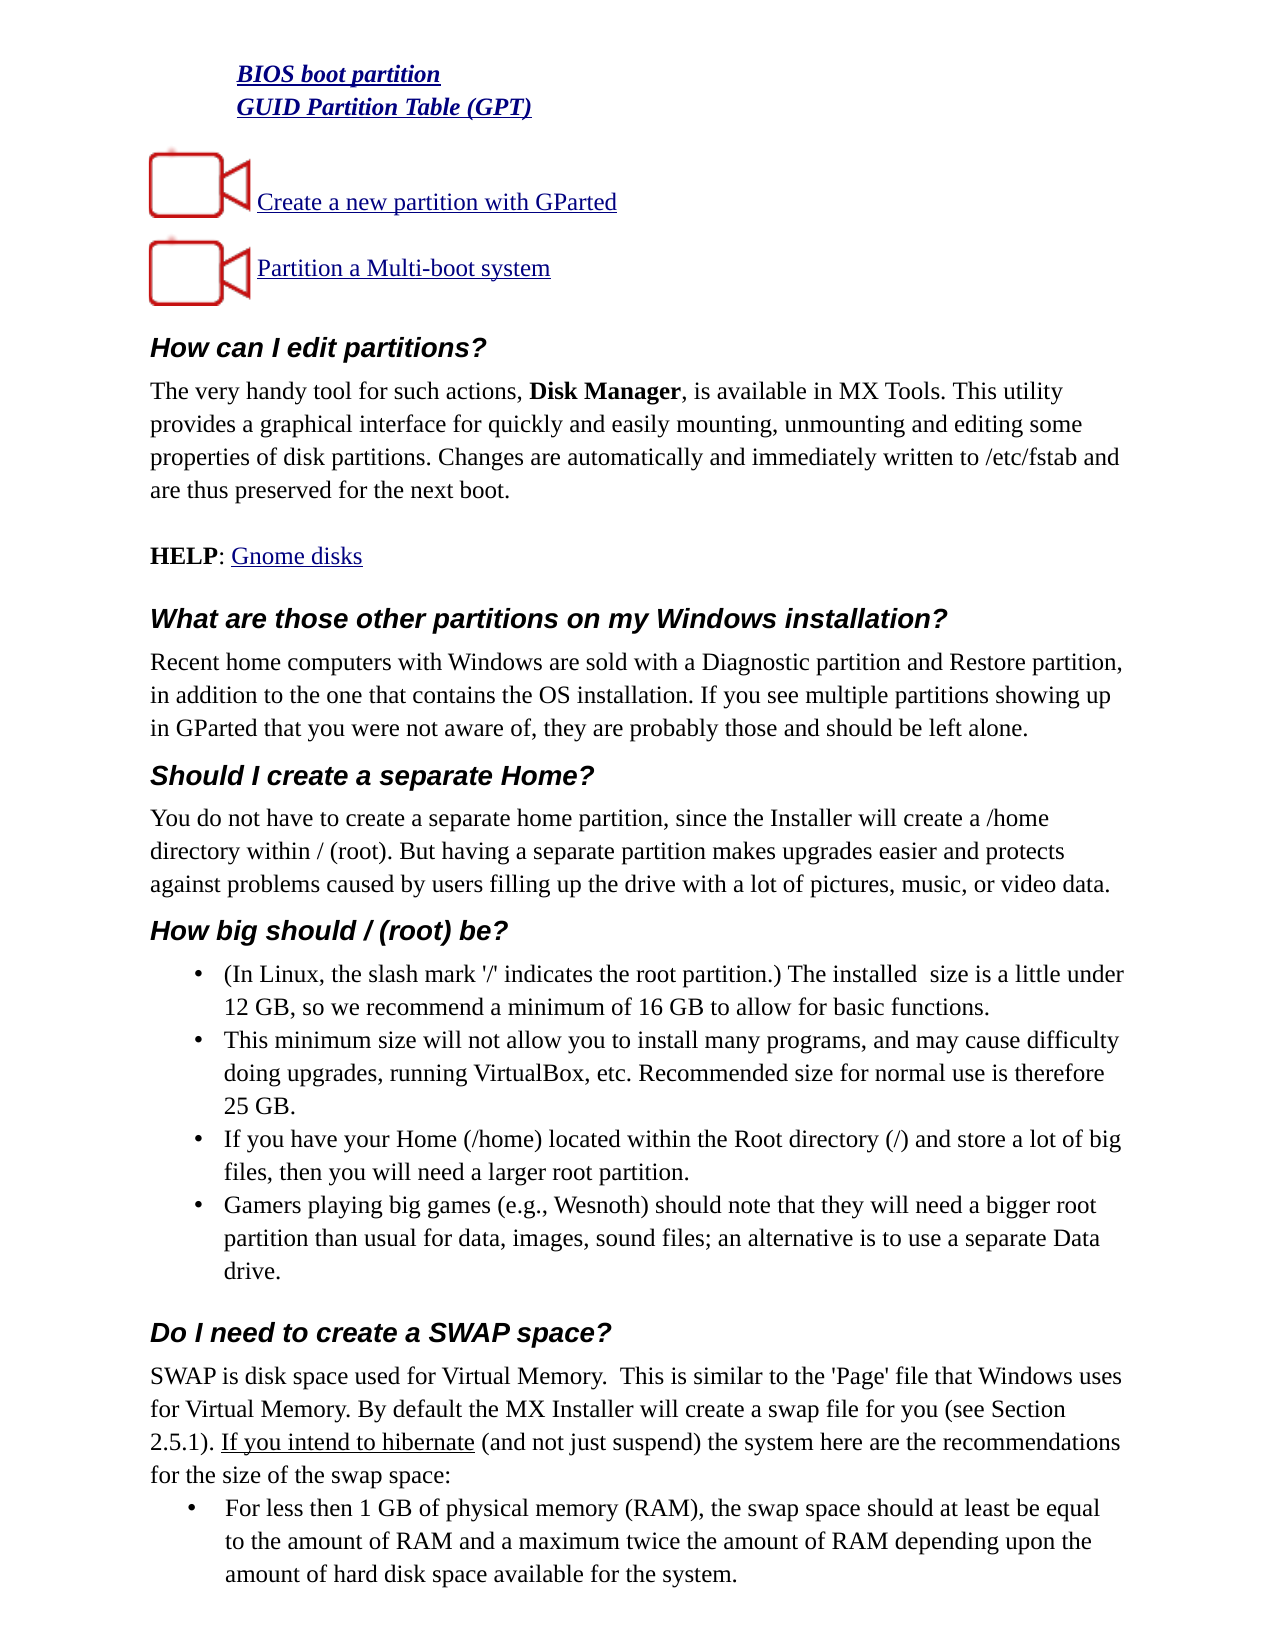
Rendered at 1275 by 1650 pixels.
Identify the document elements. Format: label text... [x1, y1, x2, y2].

subtitle How can I edit partitions? [150, 331, 1125, 363]
text Create a new partition with GParted [251, 187, 1125, 216]
text The very handy tool for such actions, Disk Manager, is available in MX Tools. This utility provides a graphical interface for quickly and easily mounting, unmounting and editing some properties of disk partitions. Changes are automatically and immediately written to /etc/fstab and are thus preserved for the next boot. [150, 376, 1125, 504]
subtitle What are those other partitions on my Windows installation? [150, 603, 1125, 635]
list If you have your Home (/home) located within the Root directory (/) and store a lot of big files, then you will need a larger root partition. [194, 1124, 1125, 1186]
text GUID Partition Table (GPT) [150, 92, 1125, 121]
subtitle Do I need to create a SWAP space? [150, 1316, 1125, 1348]
text HELP: Gnome disks [150, 541, 1125, 570]
text Recent home computers with Windows are sold with a Diagnostic partition and Restore partition, in addition to the one that contains the OS installation. If you see multiple partitions showing up in GParted that you were not aware of, they are probably those and should be left alone. [150, 647, 1125, 742]
list For less then 1 GB of physical memory (RAM), the swap space should at least be equal to the amount of RAM and a maximum twice the amount of RAM depending upon the amount of hard disk space available for the system. [187, 1493, 1125, 1588]
picture [148, 222, 251, 306]
list (In Linux, the slash mark '/' indicates the root partition.) The installed size is a little under 12 GB, so we recommend a minimum of 16 GB to allow for basic functions. [194, 959, 1125, 1021]
text Partition a Multi-boot system [251, 253, 1125, 282]
subtitle How big should / (root) be? [150, 915, 1125, 947]
text SWAP is disk space used for Virtual Memory. This is similar to the 'Page' file that Windows uses for Virtual Memory. By default the MX Installer will create a swap file for you (see Section 2.5.1). If you intend to hibernate (and not just suspend) the system here are the recommendations for the size of the swap space: [150, 1361, 1125, 1489]
text You do not have to create a separate home partition, since the Installer will create a /home directory within / (root). But having a separate partition makes upgrades easier and protects against problems caused by users filling up the drive with a lot of pictures, music, or video data. [150, 803, 1125, 898]
text BIOS boot partition [150, 59, 1125, 88]
picture [148, 134, 251, 218]
subtitle Should I create a separate Home? [150, 759, 1125, 791]
list This minimum size will not allow you to install many programs, and may cause difficulty doing upgrades, running VirtualBox, etc. Recommended size for normal use is therefore 25 GB. [194, 1025, 1125, 1120]
list Gamers playing big games (e.g., Wesnoth) should note that they will need a bigger root partition than usual for data, images, sound files; an alternative is to use a separate Data drive. [194, 1190, 1125, 1285]
